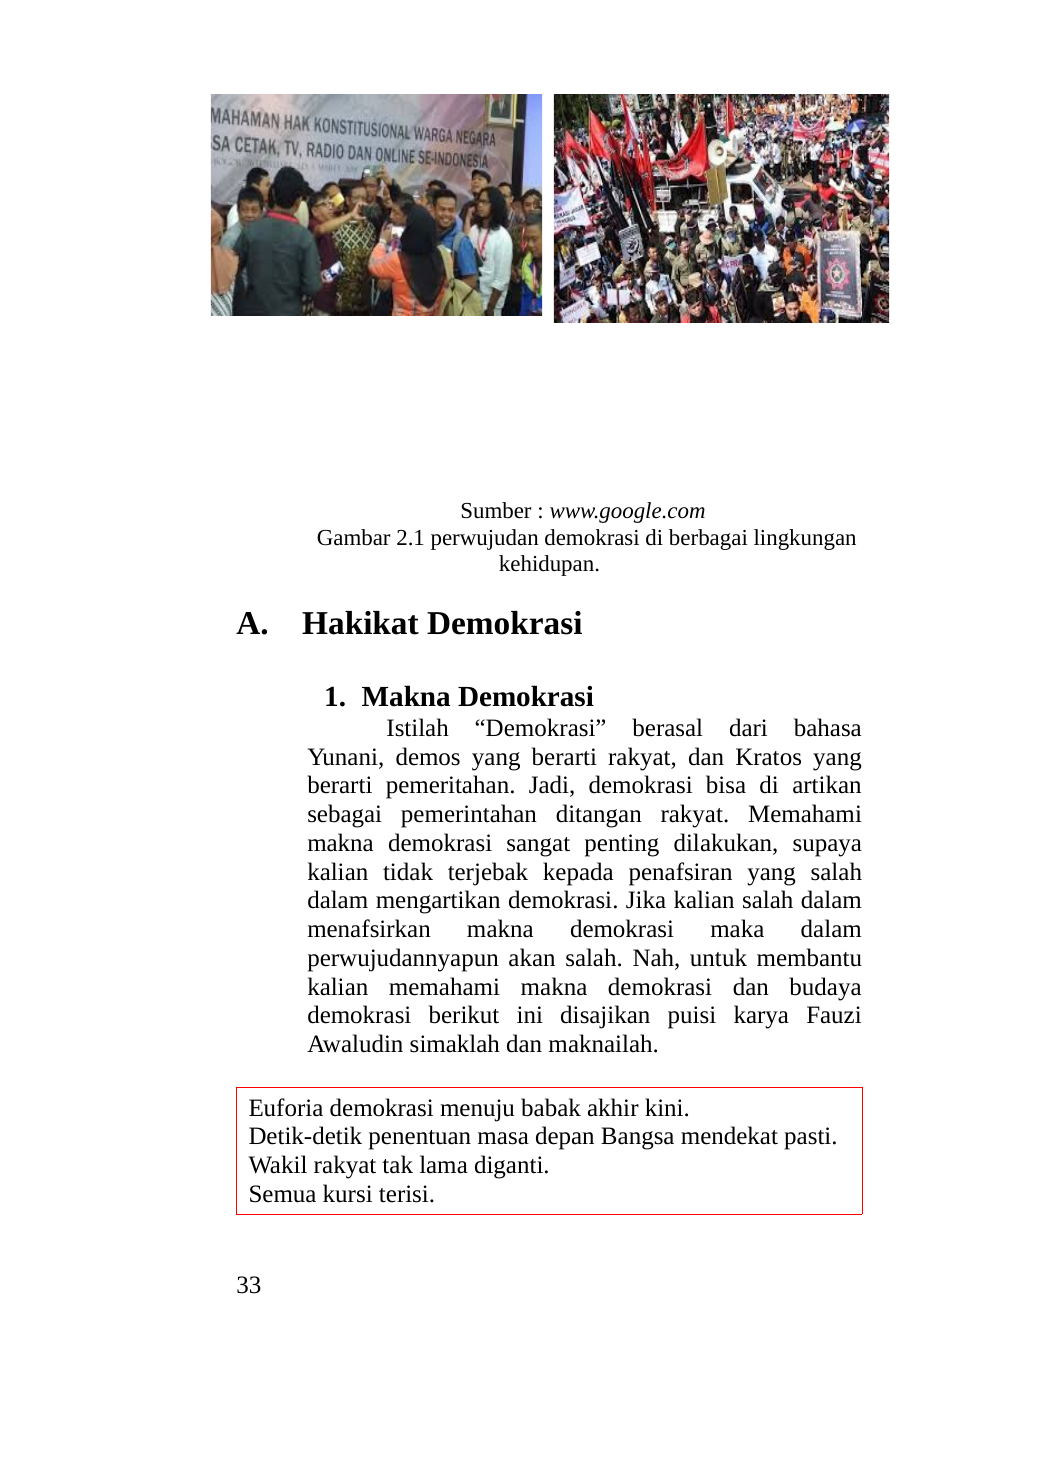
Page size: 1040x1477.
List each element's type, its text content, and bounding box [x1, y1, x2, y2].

list Makna Demokrasi [274, 679, 862, 713]
text Istilah “Demokrasi” berasal dari bahasa Yunani, demos yang berarti rakyat, dan Kratos yang berarti pemeritahan. Jadi, demokrasi bisa di artikan sebagai pemerintahan ditangan rakyat. Memahami makna demokrasi sangat penting dilakukan, supaya kalian tidak terjebak kepada penafsiran yang salah dalam mengartikan demokrasi. Jika kalian salah dalam menafsirkan makna demokrasi maka dalam perwujudannyapun akan salah. Nah, untuk membantu kalian memahami makna demokrasi dan budaya demokrasi berikut ini disajikan puisi karya Fauzi Awaludin simaklah dan maknailah. [307, 713, 862, 1058]
text Sumber : www.google.com [236, 495, 862, 524]
table_header Euforia demokrasi menuju babak akhir kini. Detik-detik penentuan masa depan Bangsa mendekat pasti. Wakil rakyat tak lama diganti. Semua kursi terisi. [237, 1088, 862, 1213]
table_header [548, 89, 895, 438]
picture [553, 94, 890, 323]
text A. Hakikat Demokrasi [236, 603, 862, 641]
table_header [205, 89, 548, 438]
picture [210, 94, 543, 316]
text Gambar 2.1 perwujudan demokrasi di berbagai lingkungan kehidupan. [236, 524, 862, 577]
